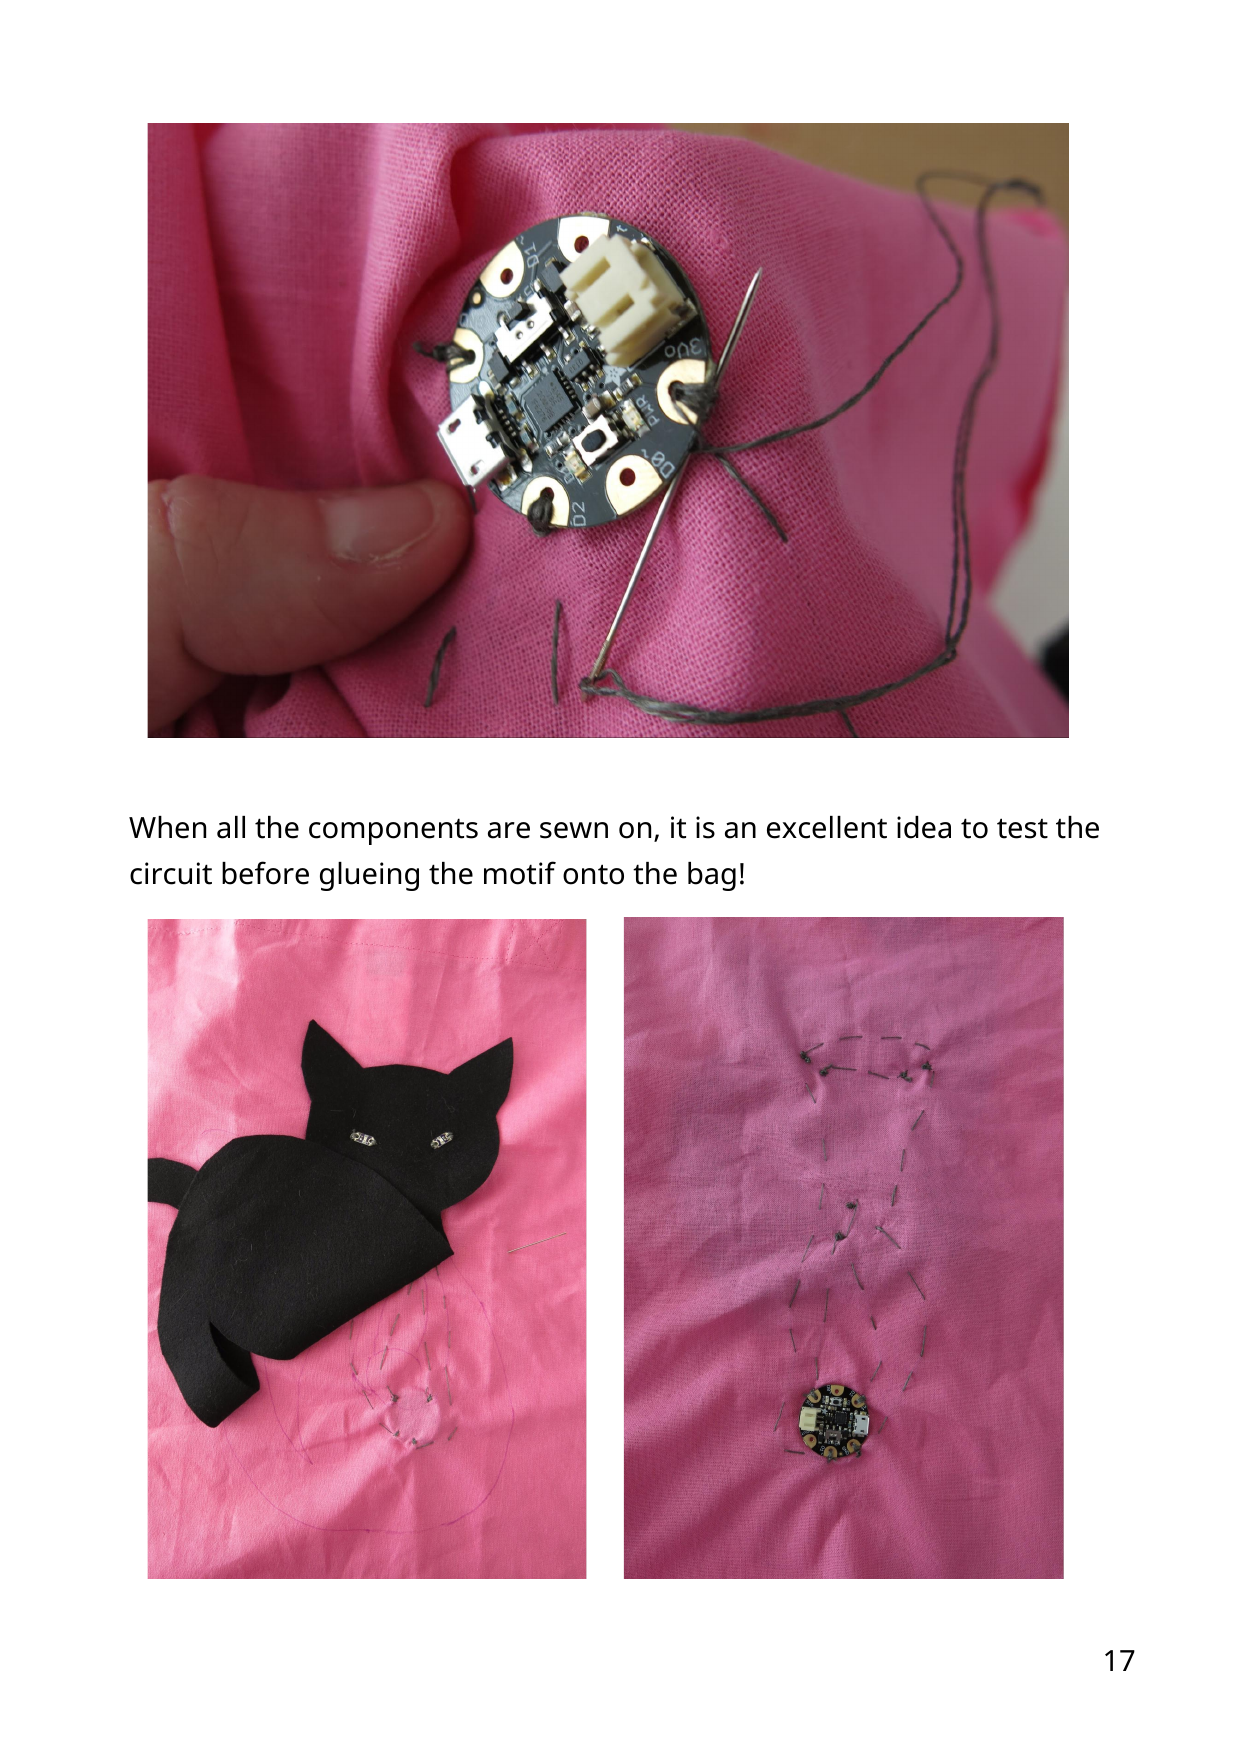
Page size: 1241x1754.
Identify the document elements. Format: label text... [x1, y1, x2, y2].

picture [147, 919, 587, 1579]
picture [147, 123, 1069, 738]
text When all the components are sewn on, it is an excellent idea to test the circuit before glueing the motif onto the bag! [129, 808, 1136, 893]
picture [623, 917, 1064, 1579]
